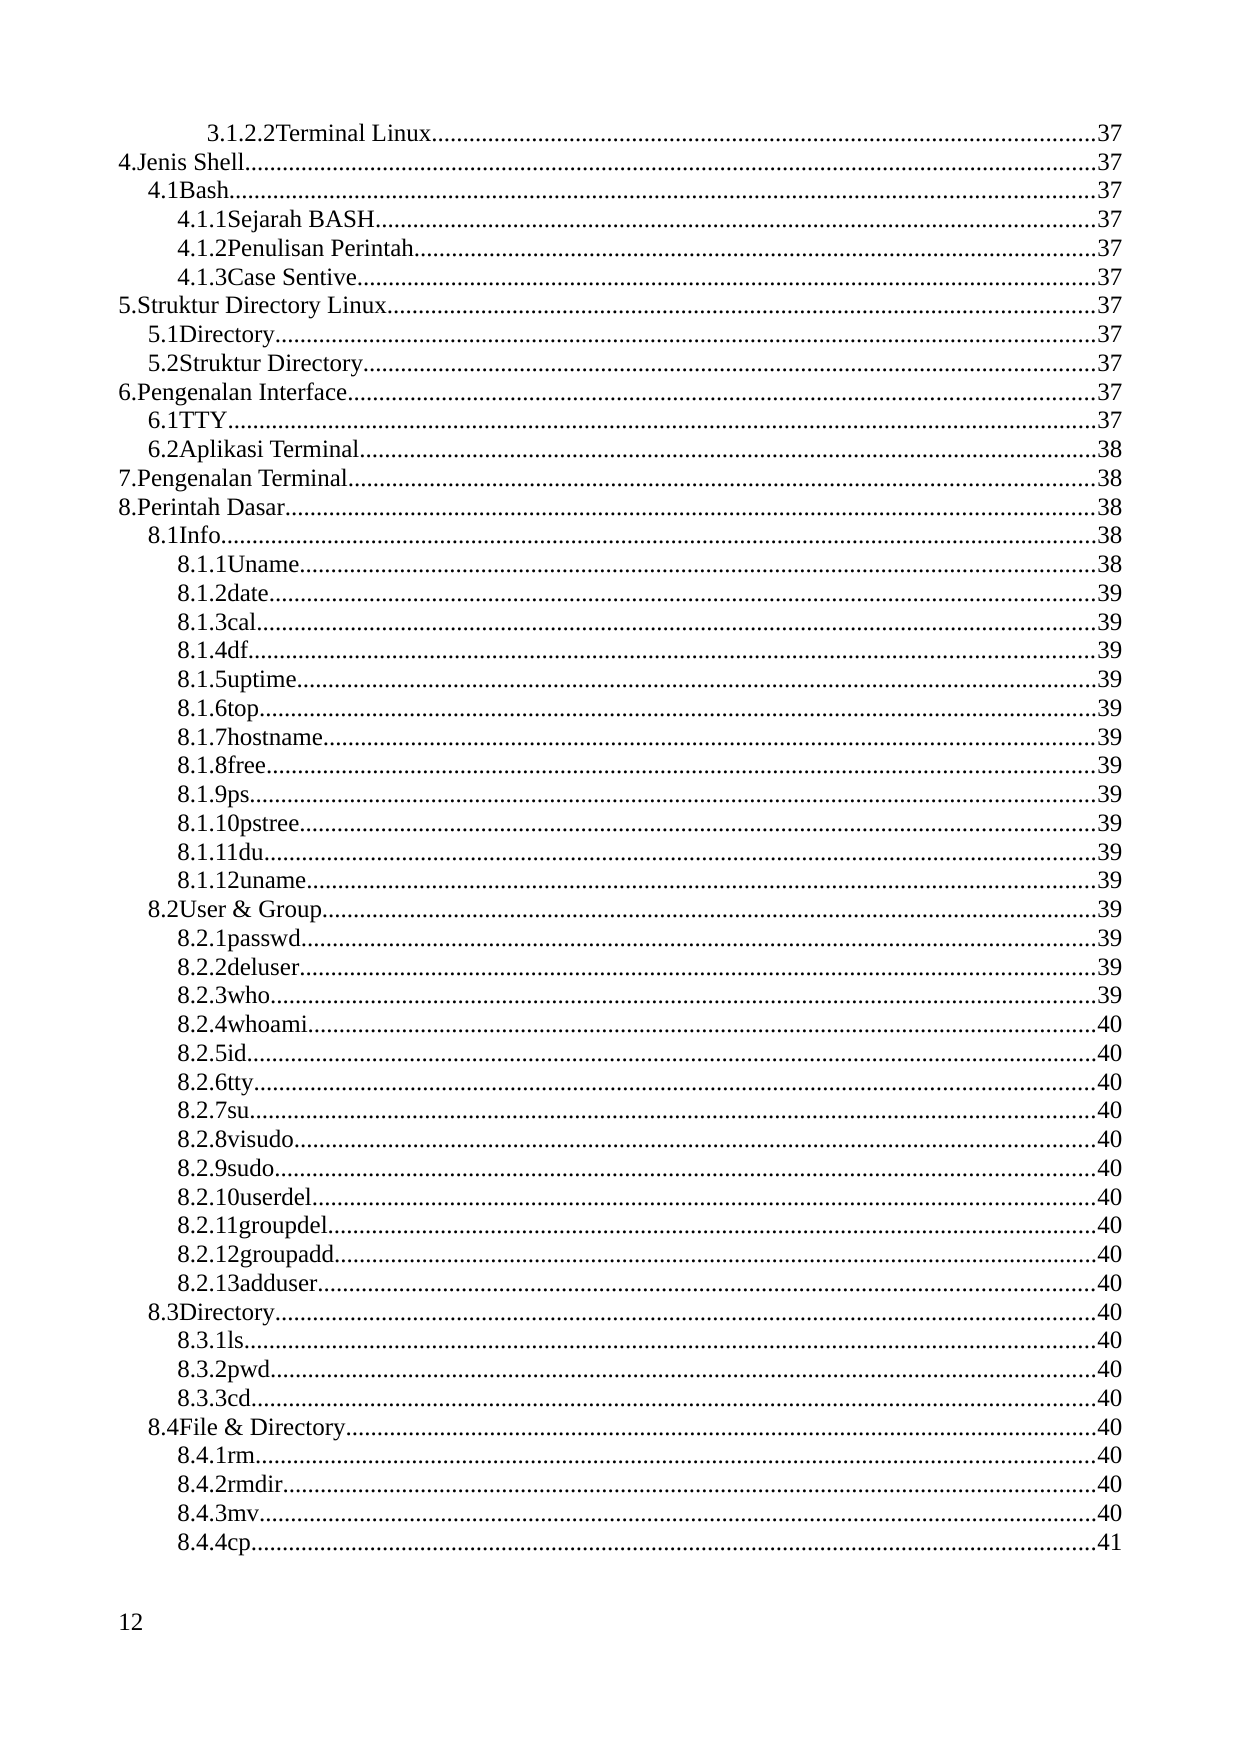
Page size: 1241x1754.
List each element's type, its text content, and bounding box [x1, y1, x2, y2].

text 8.1.8free 39 [177, 751, 1122, 779]
text 8.2.11groupdel 40 [177, 1211, 1122, 1239]
text 8.2.10userdel 40 [177, 1182, 1122, 1211]
text 8.3.3cd 40 [177, 1383, 1122, 1412]
text 8.1.9ps 39 [177, 779, 1122, 808]
text 8.4.2rmdir 40 [177, 1469, 1122, 1498]
text 8.4.4cp 41 [177, 1527, 1122, 1556]
text 8.Perintah Dasar 38 [118, 492, 1122, 521]
text 4.Jenis Shell 37 [118, 147, 1122, 176]
text 8.2.1passwd 39 [177, 923, 1122, 952]
text 4.1.1Sejarah BASH 37 [177, 204, 1122, 233]
text 8.4.3mv 40 [177, 1498, 1122, 1527]
text 8.1.1Uname 38 [177, 549, 1122, 578]
text 8.4.1rm 40 [177, 1441, 1122, 1469]
text 3.1.2.2Terminal Linux 37 [207, 118, 1122, 147]
text 4.1Bash 37 [148, 176, 1122, 204]
text 5.2Struktur Directory 37 [148, 348, 1122, 377]
text 8.2.5id 40 [177, 1038, 1122, 1067]
text 8.1.4df 39 [177, 636, 1122, 664]
text 8.2.13adduser 40 [177, 1268, 1122, 1297]
text 8.3.2pwd 40 [177, 1354, 1122, 1383]
text 8.1.6top 39 [177, 693, 1122, 722]
text 8.1.7hostname 39 [177, 722, 1122, 751]
text 8.1.3cal 39 [177, 607, 1122, 636]
text 8.1.12uname 39 [177, 866, 1122, 894]
text 8.1Info 38 [148, 521, 1122, 549]
text 7.Pengenalan Terminal 38 [118, 463, 1122, 492]
text 6.Pengenalan Interface 37 [118, 377, 1122, 406]
text 8.2.2deluser 39 [177, 952, 1122, 981]
text 8.2User & Group 39 [148, 894, 1122, 923]
text 8.1.11du 39 [177, 837, 1122, 866]
text 8.2.7su 40 [177, 1096, 1122, 1124]
text 8.2.9sudo 40 [177, 1153, 1122, 1182]
text 8.2.12groupadd 40 [177, 1239, 1122, 1268]
text 6.2Aplikasi Terminal 38 [148, 434, 1122, 463]
text 8.3.1ls 40 [177, 1326, 1122, 1354]
text 8.3Directory 40 [148, 1297, 1122, 1326]
text 8.2.8visudo 40 [177, 1124, 1122, 1153]
text 6.1TTY 37 [148, 406, 1122, 434]
text 8.2.3who 39 [177, 981, 1122, 1009]
text 4.1.3Case Sentive 37 [177, 262, 1122, 291]
text 8.1.10pstree 39 [177, 808, 1122, 837]
text 8.2.6tty 40 [177, 1067, 1122, 1096]
text 8.4File & Directory 40 [148, 1412, 1122, 1441]
text 5.Struktur Directory Linux 37 [118, 291, 1122, 319]
text 8.1.5uptime 39 [177, 664, 1122, 693]
text 8.2.4whoami 40 [177, 1009, 1122, 1038]
text 4.1.2Penulisan Perintah 37 [177, 233, 1122, 262]
text 5.1Directory 37 [148, 319, 1122, 348]
text 8.1.2date 39 [177, 578, 1122, 607]
